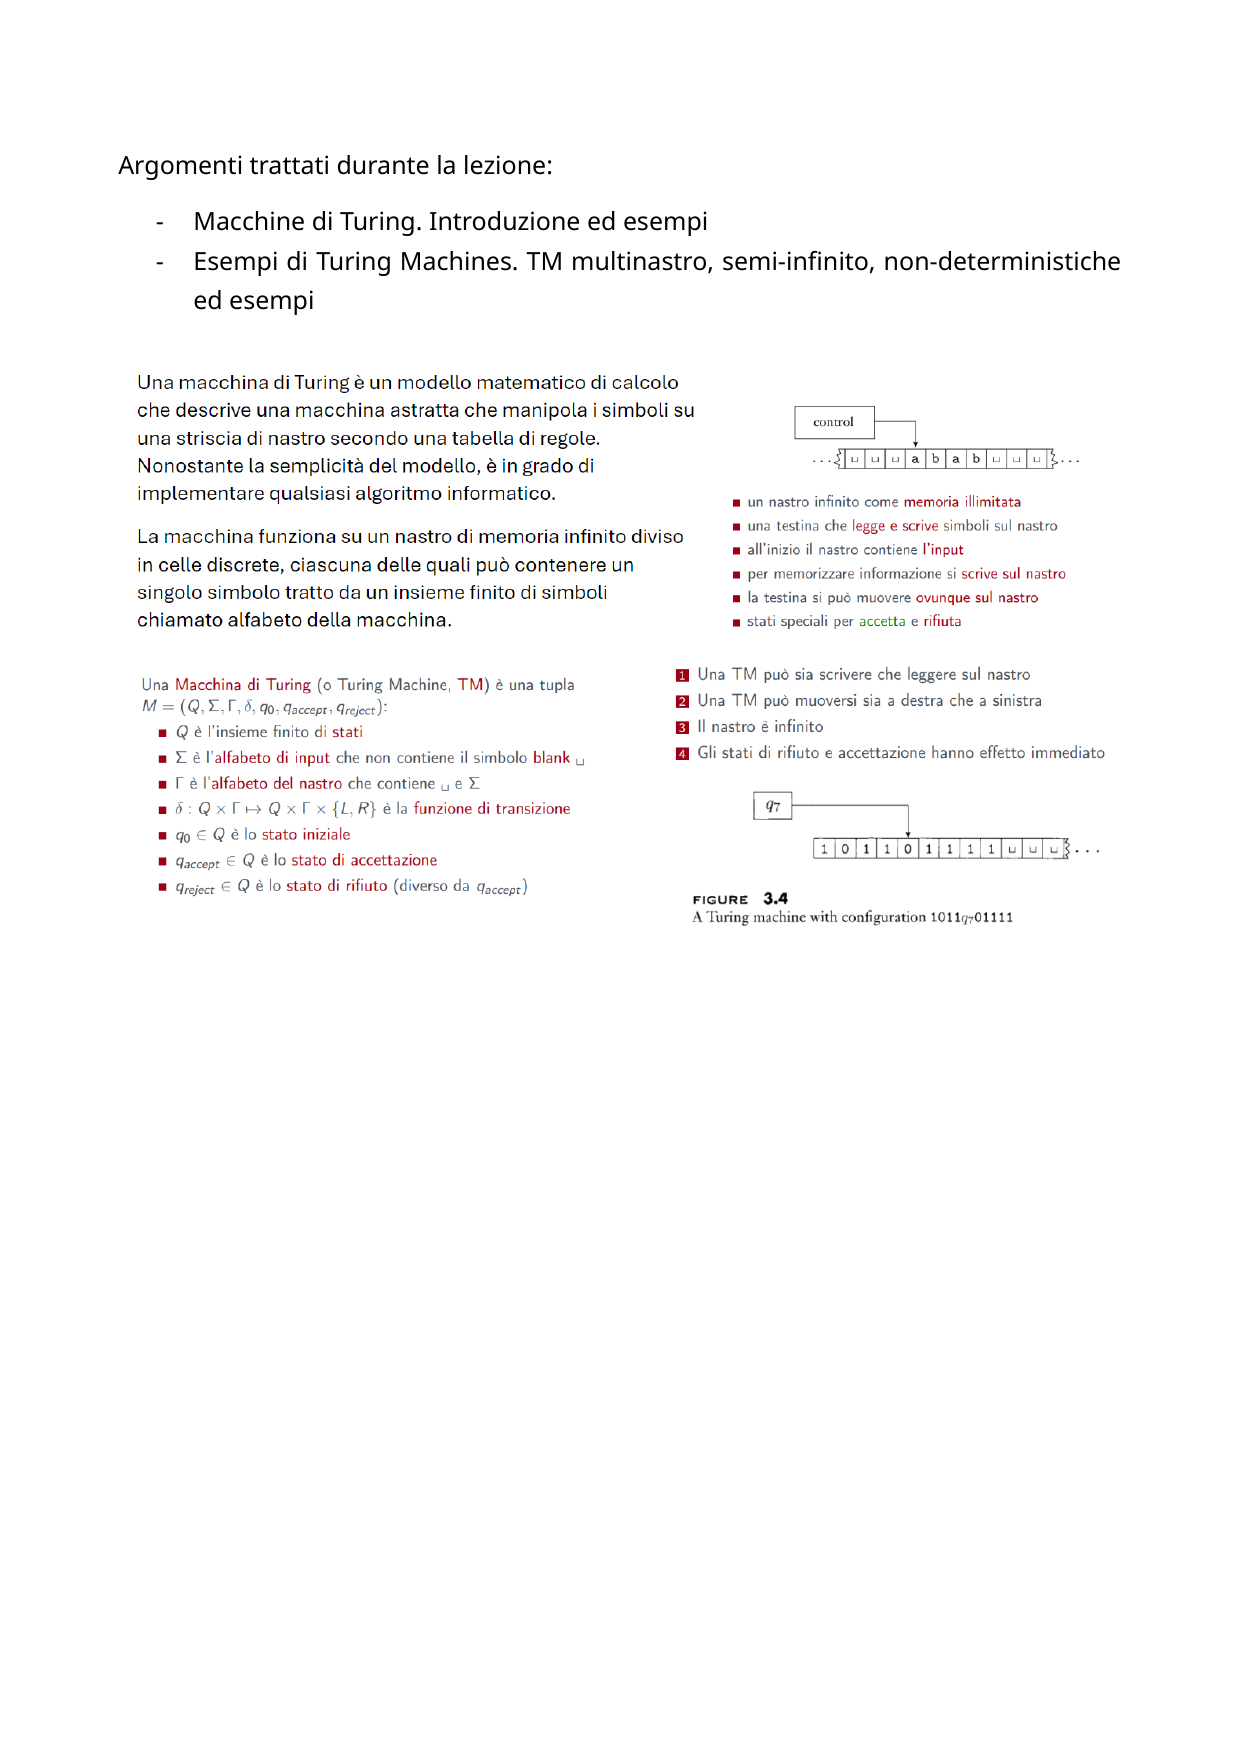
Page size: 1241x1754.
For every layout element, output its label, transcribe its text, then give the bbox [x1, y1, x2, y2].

text Argomenti trattati durante la lezione: [118, 148, 1122, 182]
list Esempi di Turing Machines. TM multinastro, semi-infinito, non-deterministiche ed esempi [156, 243, 1122, 317]
list Macchine di Turing. Introduzione ed esempi [156, 204, 1122, 238]
picture [118, 362, 1123, 946]
